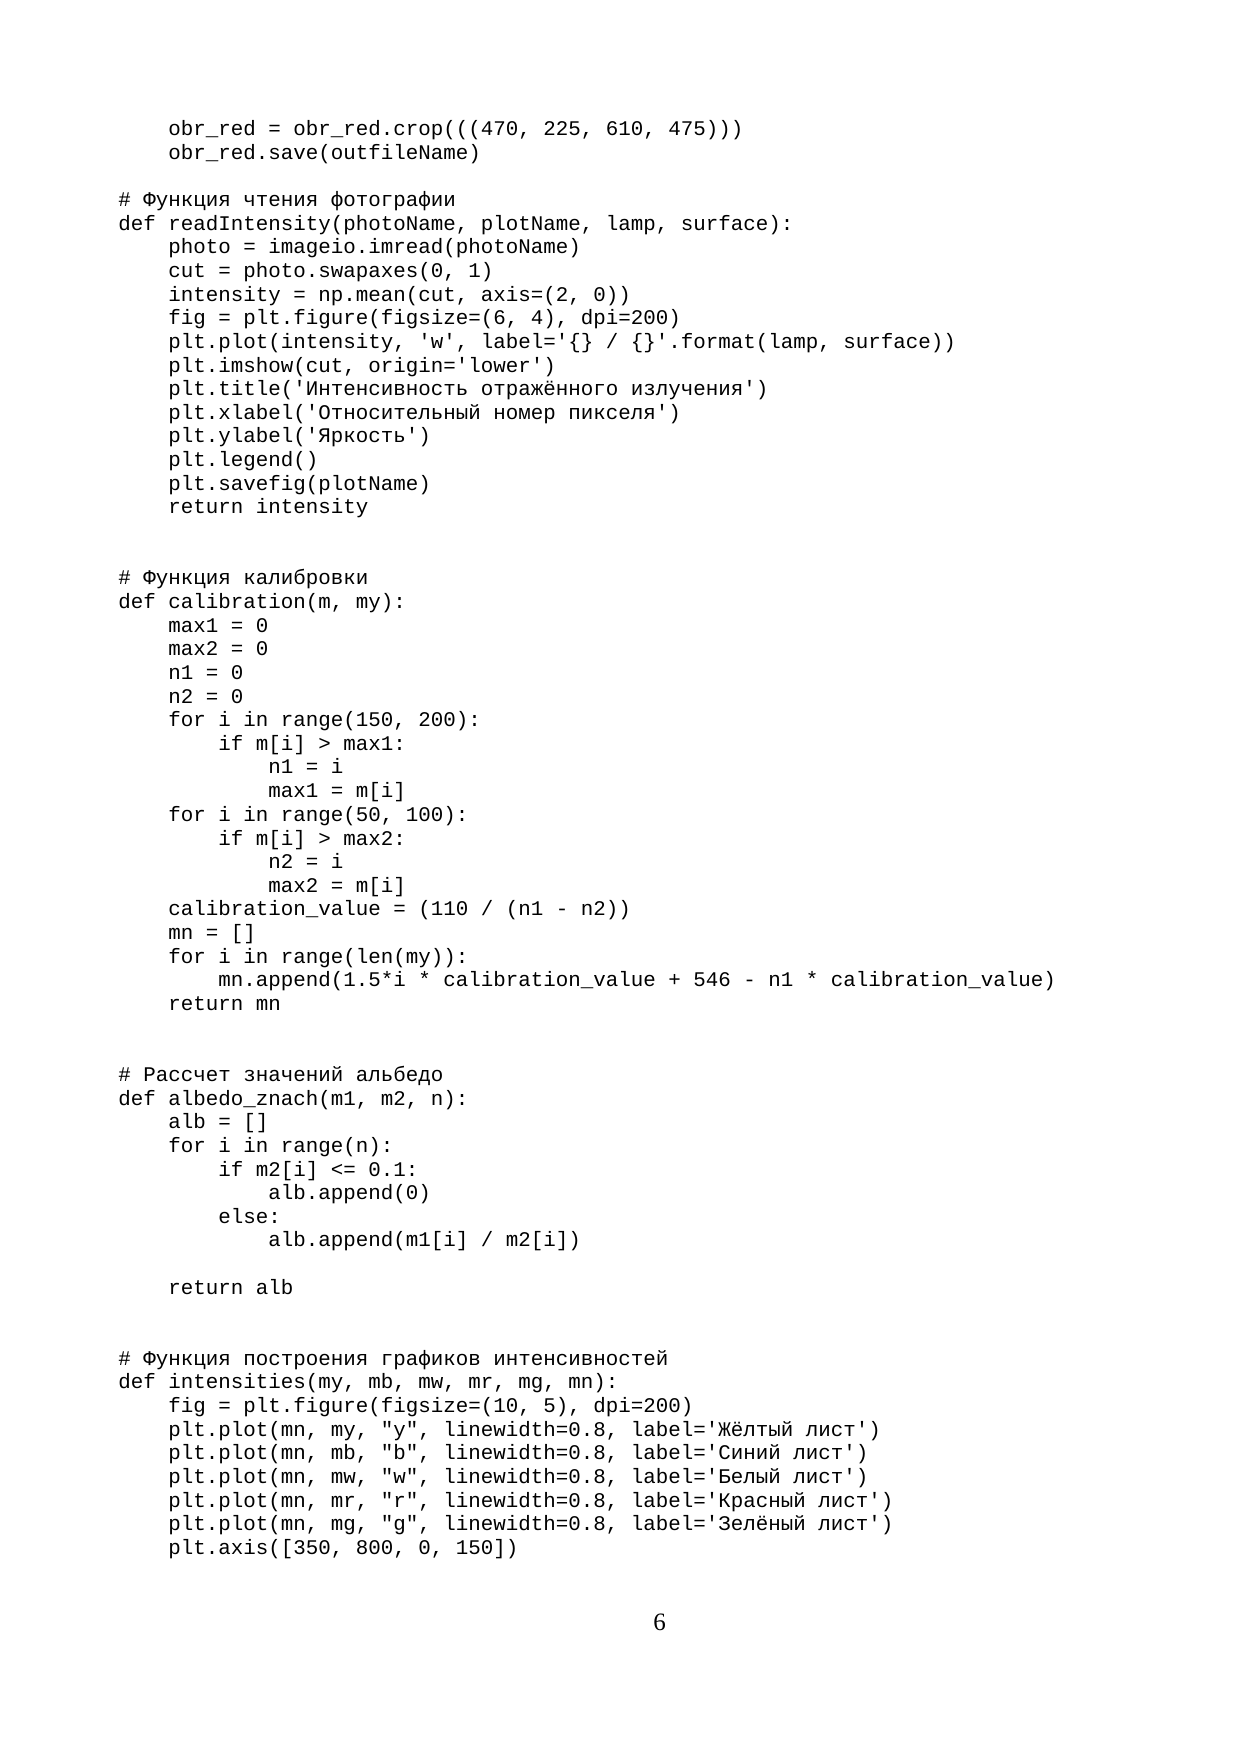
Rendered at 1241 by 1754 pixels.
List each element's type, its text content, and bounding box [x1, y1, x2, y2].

text return intensity [118, 496, 1122, 520]
text def intensities(my, mb, mw, mr, mg, mn): [118, 1371, 1122, 1395]
text if m[i] > max1: [118, 733, 1122, 757]
text max2 = 0 [118, 638, 1122, 662]
text cut = photo.swapaxes(0, 1) [118, 260, 1122, 284]
text obr_red = obr_red.crop(((470, 225, 610, 475))) [118, 118, 1122, 142]
text # Функция калибровки [118, 567, 1122, 591]
text return mn [118, 993, 1122, 1017]
text alb.append(0) [118, 1182, 1122, 1206]
text plt.ylabel('Яркость') [118, 426, 1122, 449]
text for i in range(n): [118, 1135, 1122, 1158]
text max1 = 0 [118, 615, 1122, 638]
text mn = [] [118, 922, 1122, 946]
text for i in range(150, 200): [118, 709, 1122, 733]
text # Функция чтения фотографии [118, 189, 1122, 213]
text alb = [] [118, 1111, 1122, 1135]
text def readIntensity(photoName, plotName, lamp, surface): [118, 213, 1122, 236]
text for i in range(len(my)): [118, 946, 1122, 969]
text fig = plt.figure(figsize=(6, 4), dpi=200) [118, 307, 1122, 331]
text if m2[i] <= 0.1: [118, 1158, 1122, 1182]
text alb.append(m1[i] / m2[i]) [118, 1229, 1122, 1253]
text fig = plt.figure(figsize=(10, 5), dpi=200) [118, 1395, 1122, 1419]
text plt.legend() [118, 449, 1122, 473]
text plt.plot(mn, mb, "b", linewidth=0.8, label='Синий лист') [118, 1442, 1122, 1466]
text max1 = m[i] [118, 780, 1122, 804]
text def albedo_znach(m1, m2, n): [118, 1088, 1122, 1111]
text plt.plot(intensity, 'w', label='{} / {}'.format(lamp, surface)) [118, 331, 1122, 354]
text plt.plot(mn, mw, "w", linewidth=0.8, label='Белый лист') [118, 1466, 1122, 1489]
text n2 = i [118, 851, 1122, 875]
text calibration_value = (110 / (n1 - n2)) [118, 898, 1122, 922]
text obr_red.save(outfileName) [118, 142, 1122, 165]
text # Рассчет значений альбедо [118, 1064, 1122, 1088]
text photo = imageio.imread(photoName) [118, 236, 1122, 260]
text for i in range(50, 100): [118, 804, 1122, 827]
text plt.savefig(plotName) [118, 473, 1122, 496]
text intensity = np.mean(cut, axis=(2, 0)) [118, 284, 1122, 307]
text return alb [118, 1277, 1122, 1300]
text else: [118, 1206, 1122, 1229]
text if m[i] > max2: [118, 827, 1122, 851]
text plt.title('Интенсивность отражённого излучения') [118, 378, 1122, 402]
text plt.imshow(cut, origin='lower') [118, 354, 1122, 378]
text max2 = m[i] [118, 875, 1122, 898]
text n1 = 0 [118, 662, 1122, 686]
text def calibration(m, my): [118, 591, 1122, 615]
text n2 = 0 [118, 686, 1122, 709]
text plt.axis([350, 800, 0, 150]) [118, 1537, 1122, 1561]
text n1 = i [118, 757, 1122, 780]
text plt.plot(mn, mr, "r", linewidth=0.8, label='Красный лист') [118, 1489, 1122, 1513]
text plt.plot(mn, mg, "g", linewidth=0.8, label='Зелёный лист') [118, 1513, 1122, 1537]
text # Функция построения графиков интенсивностей [118, 1348, 1122, 1371]
text mn.append(1.5*i * calibration_value + 546 - n1 * calibration_value) [118, 969, 1122, 993]
text plt.plot(mn, my, "y", linewidth=0.8, label='Жёлтый лист') [118, 1419, 1122, 1442]
text plt.xlabel('Относительный номер пикселя') [118, 402, 1122, 426]
